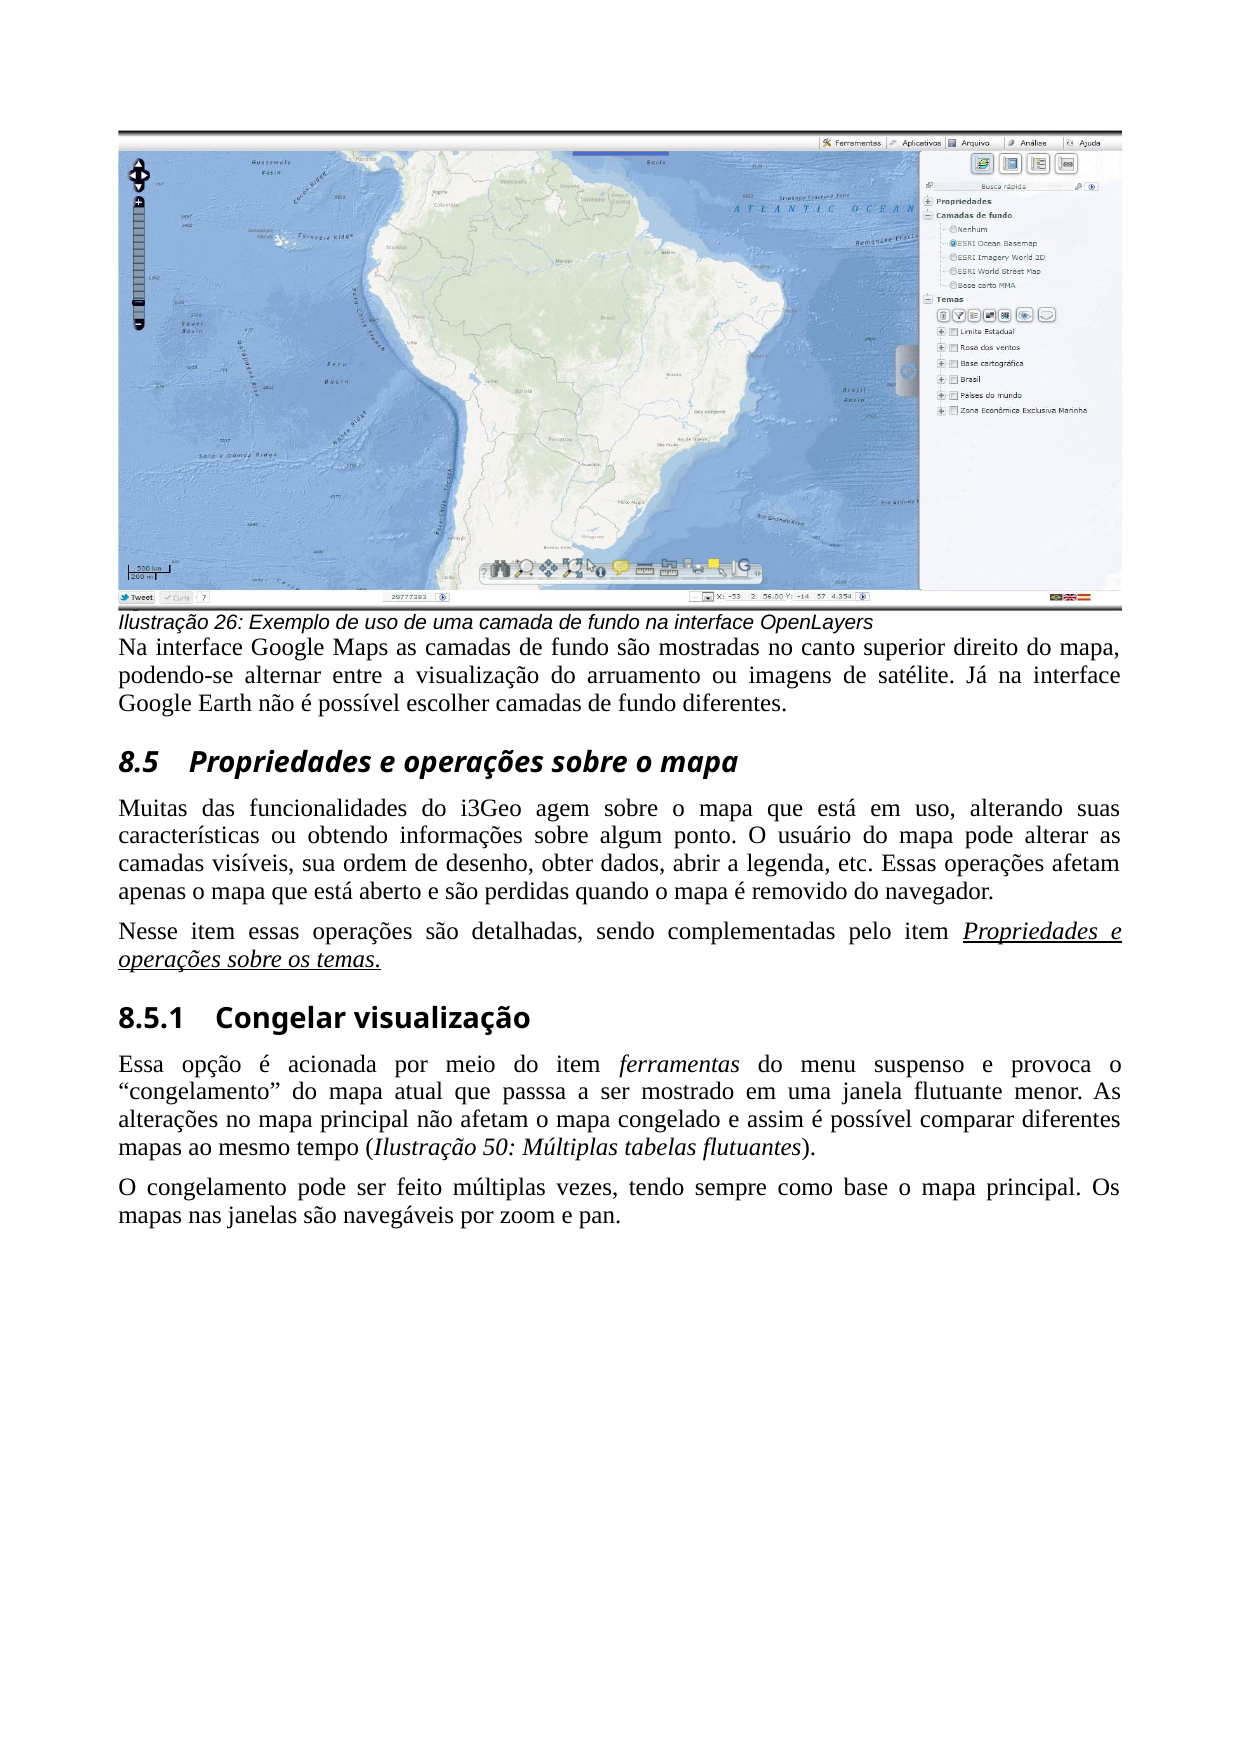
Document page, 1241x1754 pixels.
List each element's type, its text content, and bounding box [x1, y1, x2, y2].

picture [118, 130, 1123, 611]
text Nesse item essas operações são detalhadas, sendo complementadas pelo item Propriedades e operações sobre os temas. [118, 917, 1122, 973]
subtitle Congelar visualização [118, 998, 1122, 1037]
text Na interface Google Maps as camadas de fundo são mostradas no canto superior direito do mapa, podendo-se alternar entre a visualização do arruamento ou imagens de satélite. Já na interface Google Earth não é possível escolher camadas de fundo diferentes. [118, 633, 1122, 717]
text Essa opção é acionada por meio do item ferramentas do menu suspenso e provoca o “congelamento” do mapa atual que passsa a ser mostrado em uma janela flutuante menor. As alterações no mapa principal não afetam o mapa congelado e assim é possível comparar diferentes mapas ao mesmo tempo (Ilustração 50: Múltiplas tabelas flutuantes). [118, 1050, 1122, 1161]
text O congelamento pode ser feito múltiplas vezes, tendo sempre como base o mapa principal. Os mapas nas janelas são navegáveis por zoom e pan. [118, 1173, 1122, 1228]
subtitle Propriedades e operações sobre o mapa [118, 742, 1122, 781]
text Ilustração 26: Exemplo de uso de uma camada de fundo na interface OpenLayers [118, 611, 1122, 633]
text [118, 118, 1122, 130]
text Muitas das funcionalidades do i3Geo agem sobre o mapa que está em uso, alterando suas características ou obtendo informações sobre algum ponto. O usuário do mapa pode alterar as camadas visíveis, sua ordem de desenho, obter dados, abrir a legenda, etc. Essas operações afetam apenas o mapa que está aberto e são perdidas quando o mapa é removido do navegador. [118, 794, 1122, 905]
